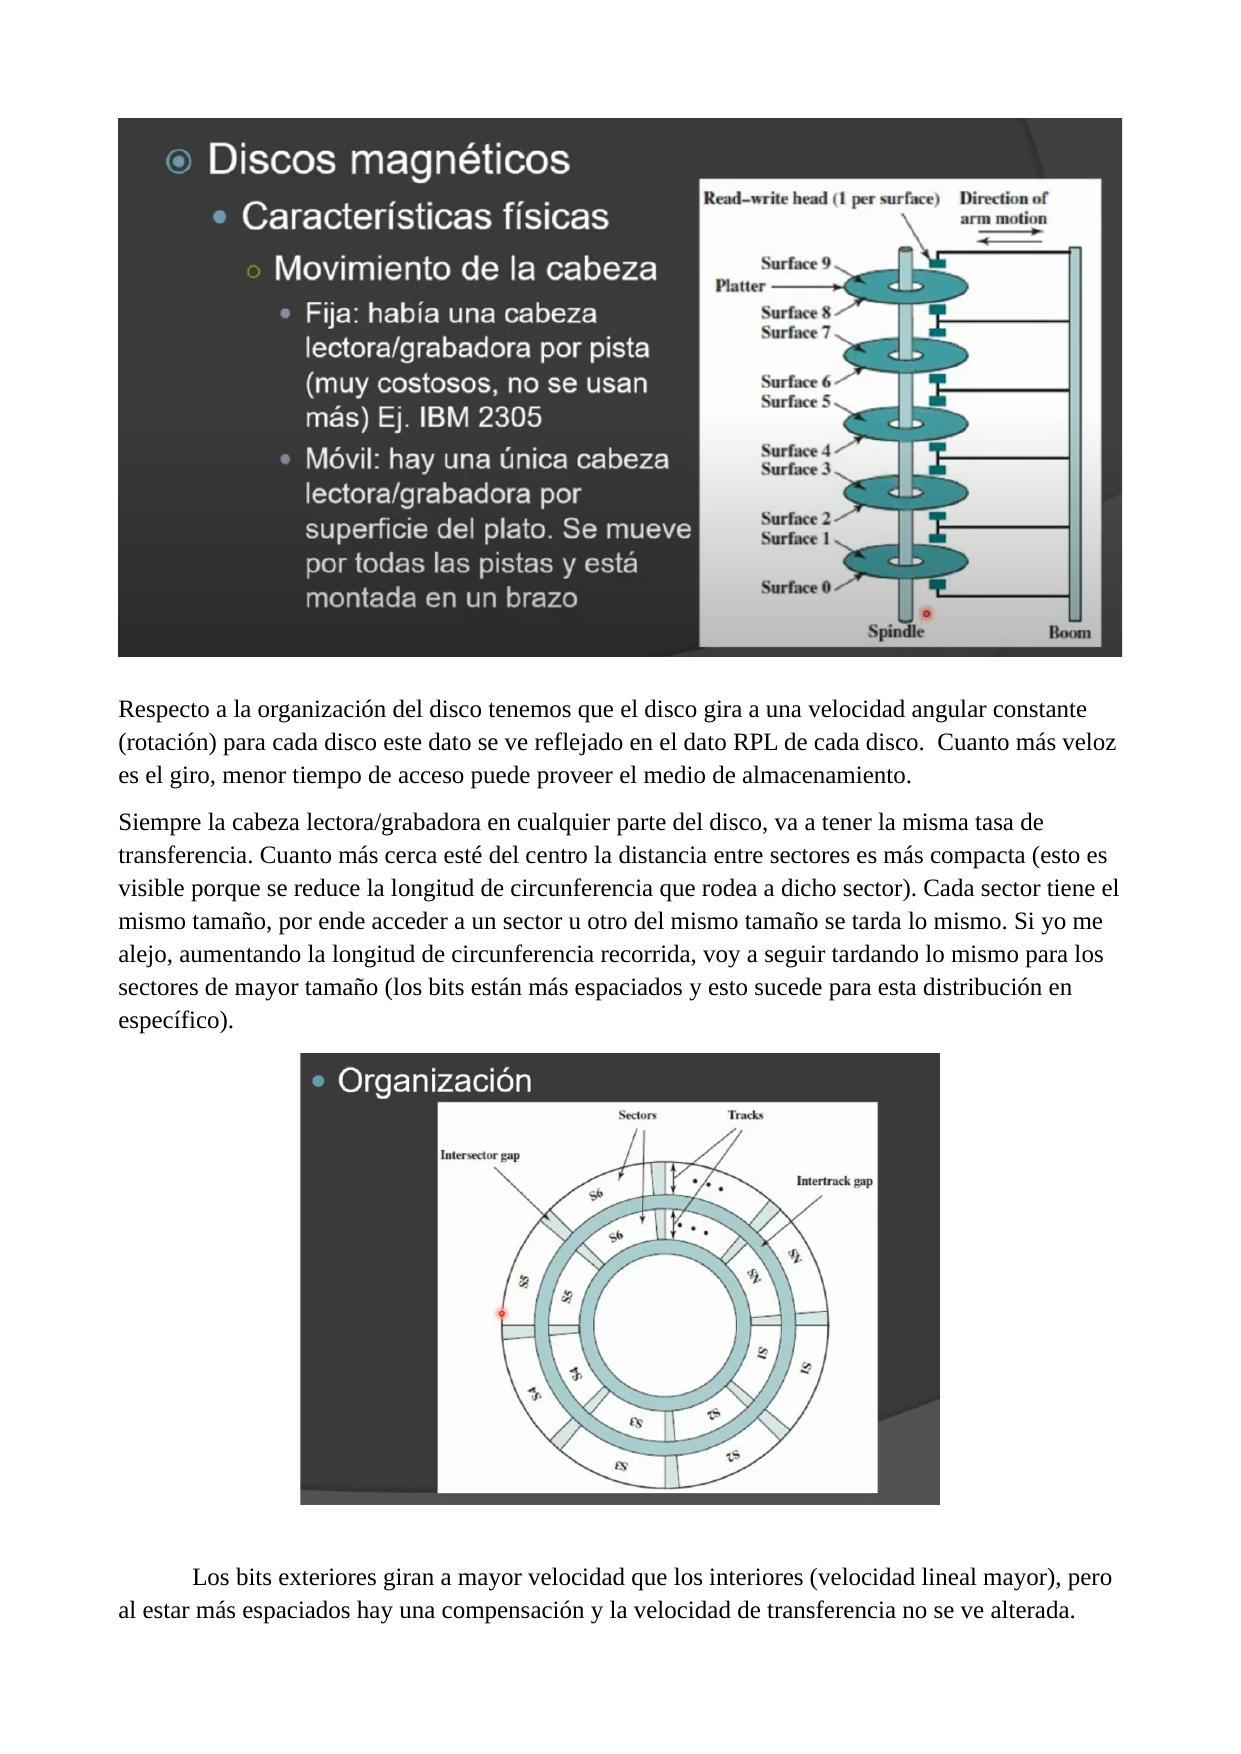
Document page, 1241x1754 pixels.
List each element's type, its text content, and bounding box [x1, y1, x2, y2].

text Respecto a la organización del disco tenemos que el disco gira a una velocidad angular constante (rotación) para cada disco este dato se ve reflejado en el dato RPL de cada disco. Cuanto más veloz es el giro, menor tiempo de acceso puede proveer el medio de almacenamiento. [118, 657, 1122, 788]
picture [118, 118, 1123, 657]
text Siempre la cabeza lectora/grabadora en cualquier parte del disco, va a tener la misma tasa de transferencia. Cuanto más cerca esté del centro la distancia entre sectores es más compacta (esto es visible porque se reduce la longitud de circunferencia que rodea a dicho sector). Cada sector tiene el mismo tamaño, por ende acceder a un sector u otro del mismo tamaño se tarda lo mismo. Si yo me alejo, aumentando la longitud de circunferencia recorrida, voy a seguir tardando lo mismo para los sectores de mayor tamaño (los bits están más espaciados y esto sucede para esta distribución en específico). [118, 807, 1122, 1034]
text Los bits exteriores giran a mayor velocidad que los interiores (velocidad lineal mayor), pero al estar más espaciados hay una compensación y la velocidad de transferencia no se ve alterada. [118, 1562, 1122, 1624]
picture [300, 1053, 940, 1505]
